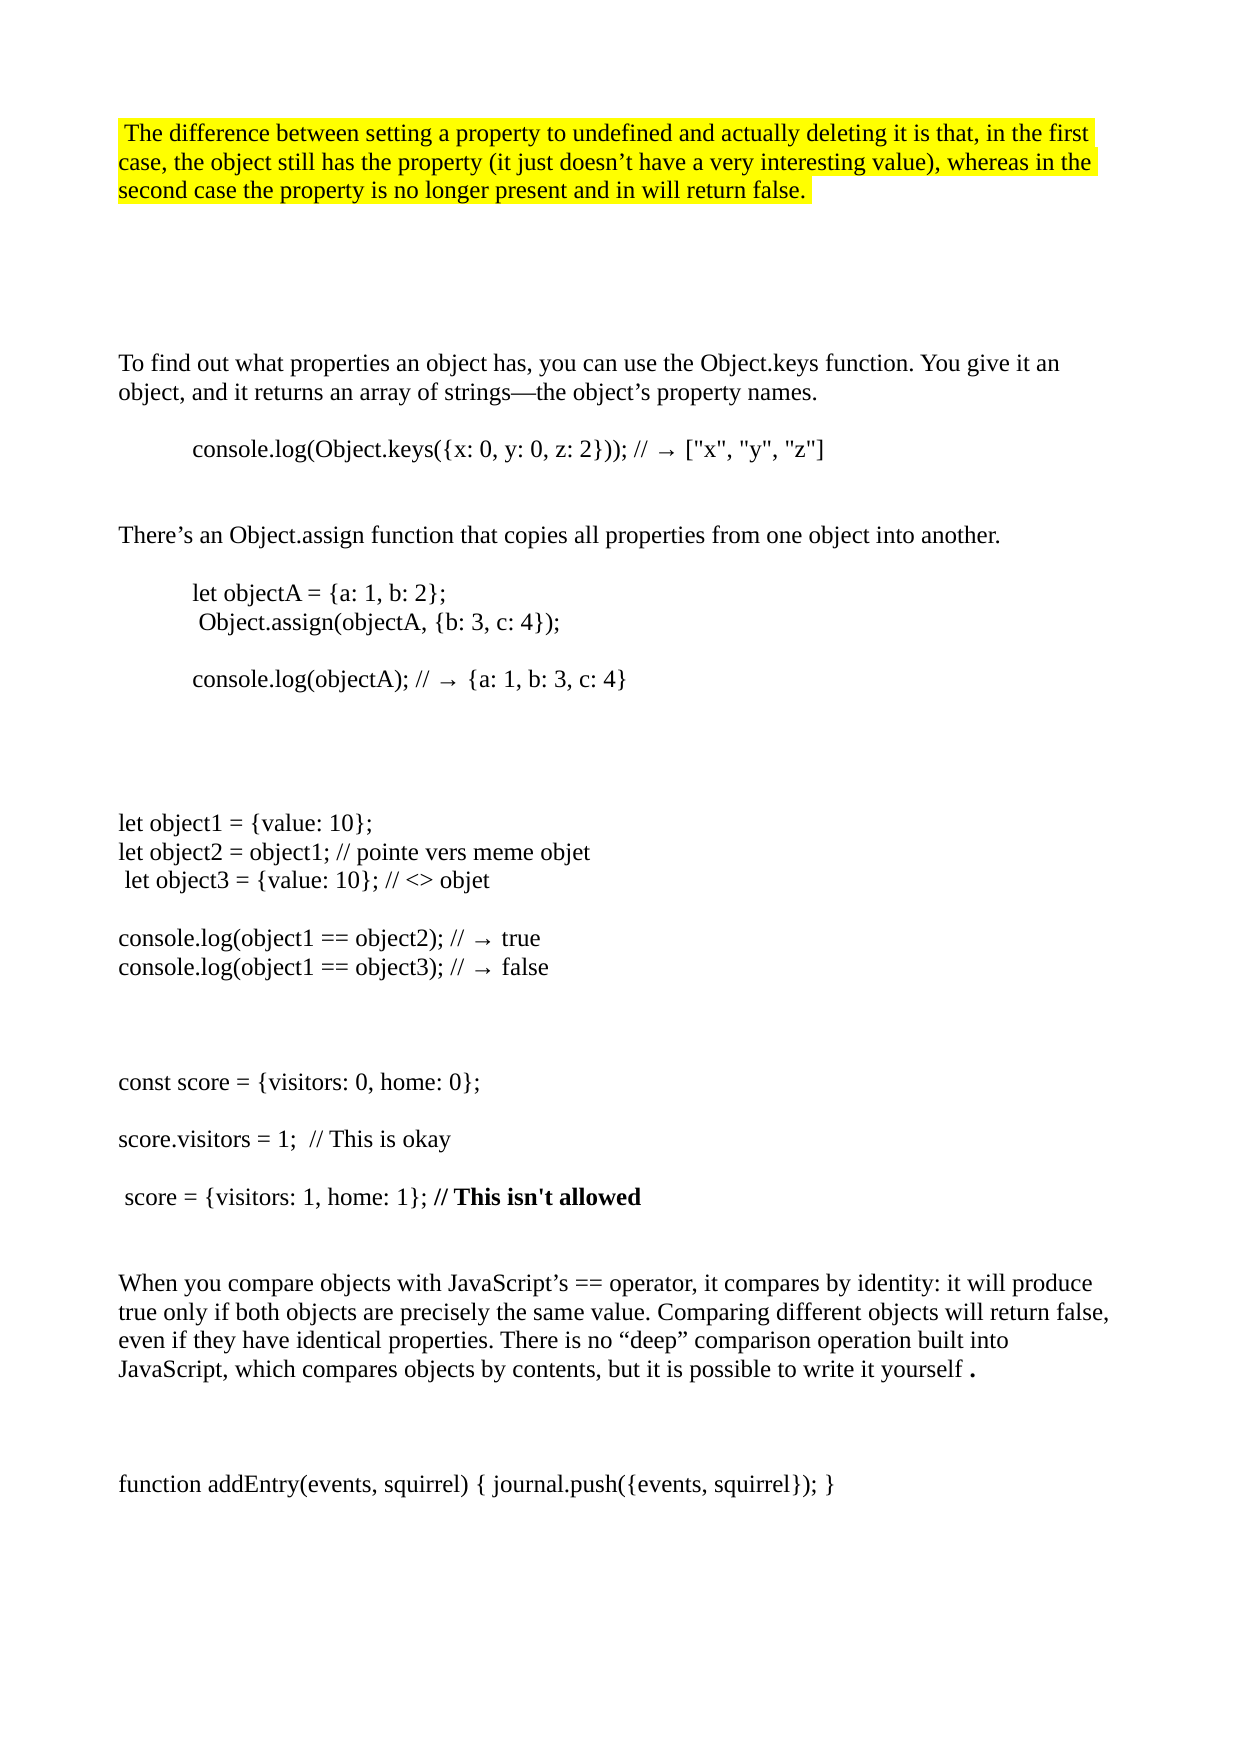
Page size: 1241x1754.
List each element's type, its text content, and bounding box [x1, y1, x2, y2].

text const score = {visitors: 0, home: 0}; [118, 1067, 1122, 1096]
text To find out what properties an object has, you can use the Object.keys function. You give it an object, and it returns an array of strings—the object’s property names. [118, 348, 1122, 406]
text console.log(Object.keys({x: 0, y: 0, z: 2})); // → ["x", "y", "z"] [118, 434, 1122, 463]
text console.log(objectA); // → {a: 1, b: 3, c: 4} [118, 664, 1122, 693]
text console.log(object1 == object2); // → true [118, 923, 1122, 952]
text console.log(object1 == object3); // → false [118, 952, 1122, 981]
text let object2 = object1; // pointe vers meme objet [118, 837, 1122, 866]
text There’s an Object.assign function that copies all properties from one object into another. [118, 521, 1122, 549]
text let objectA = {a: 1, b: 2}; [118, 578, 1122, 607]
text score = {visitors: 1, home: 1}; // This isn't allowed [118, 1182, 1122, 1211]
text let object1 = {value: 10}; [118, 808, 1122, 837]
text Object.assign(objectA, {b: 3, c: 4}); [118, 607, 1122, 636]
text let object3 = {value: 10}; // <> objet [118, 866, 1122, 894]
text score.visitors = 1; // This is okay [118, 1124, 1122, 1153]
text function addEntry(events, squirrel) { journal.push({events, squirrel}); } [118, 1469, 1122, 1498]
text The difference between setting a property to undefined and actually deleting it is that, in the first case, the object still has the property (it just doesn’t have a very interesting value), whereas in the second case the property is no longer present and in will return false. [118, 118, 1122, 204]
text When you compare objects with JavaScript’s == operator, it compares by identity: it will produce true only if both objects are precisely the same value. Comparing different objects will return false, even if they have identical properties. There is no “deep” comparison operation built into JavaScript, which compares objects by contents, but it is possible to write it yourself . [118, 1268, 1122, 1383]
